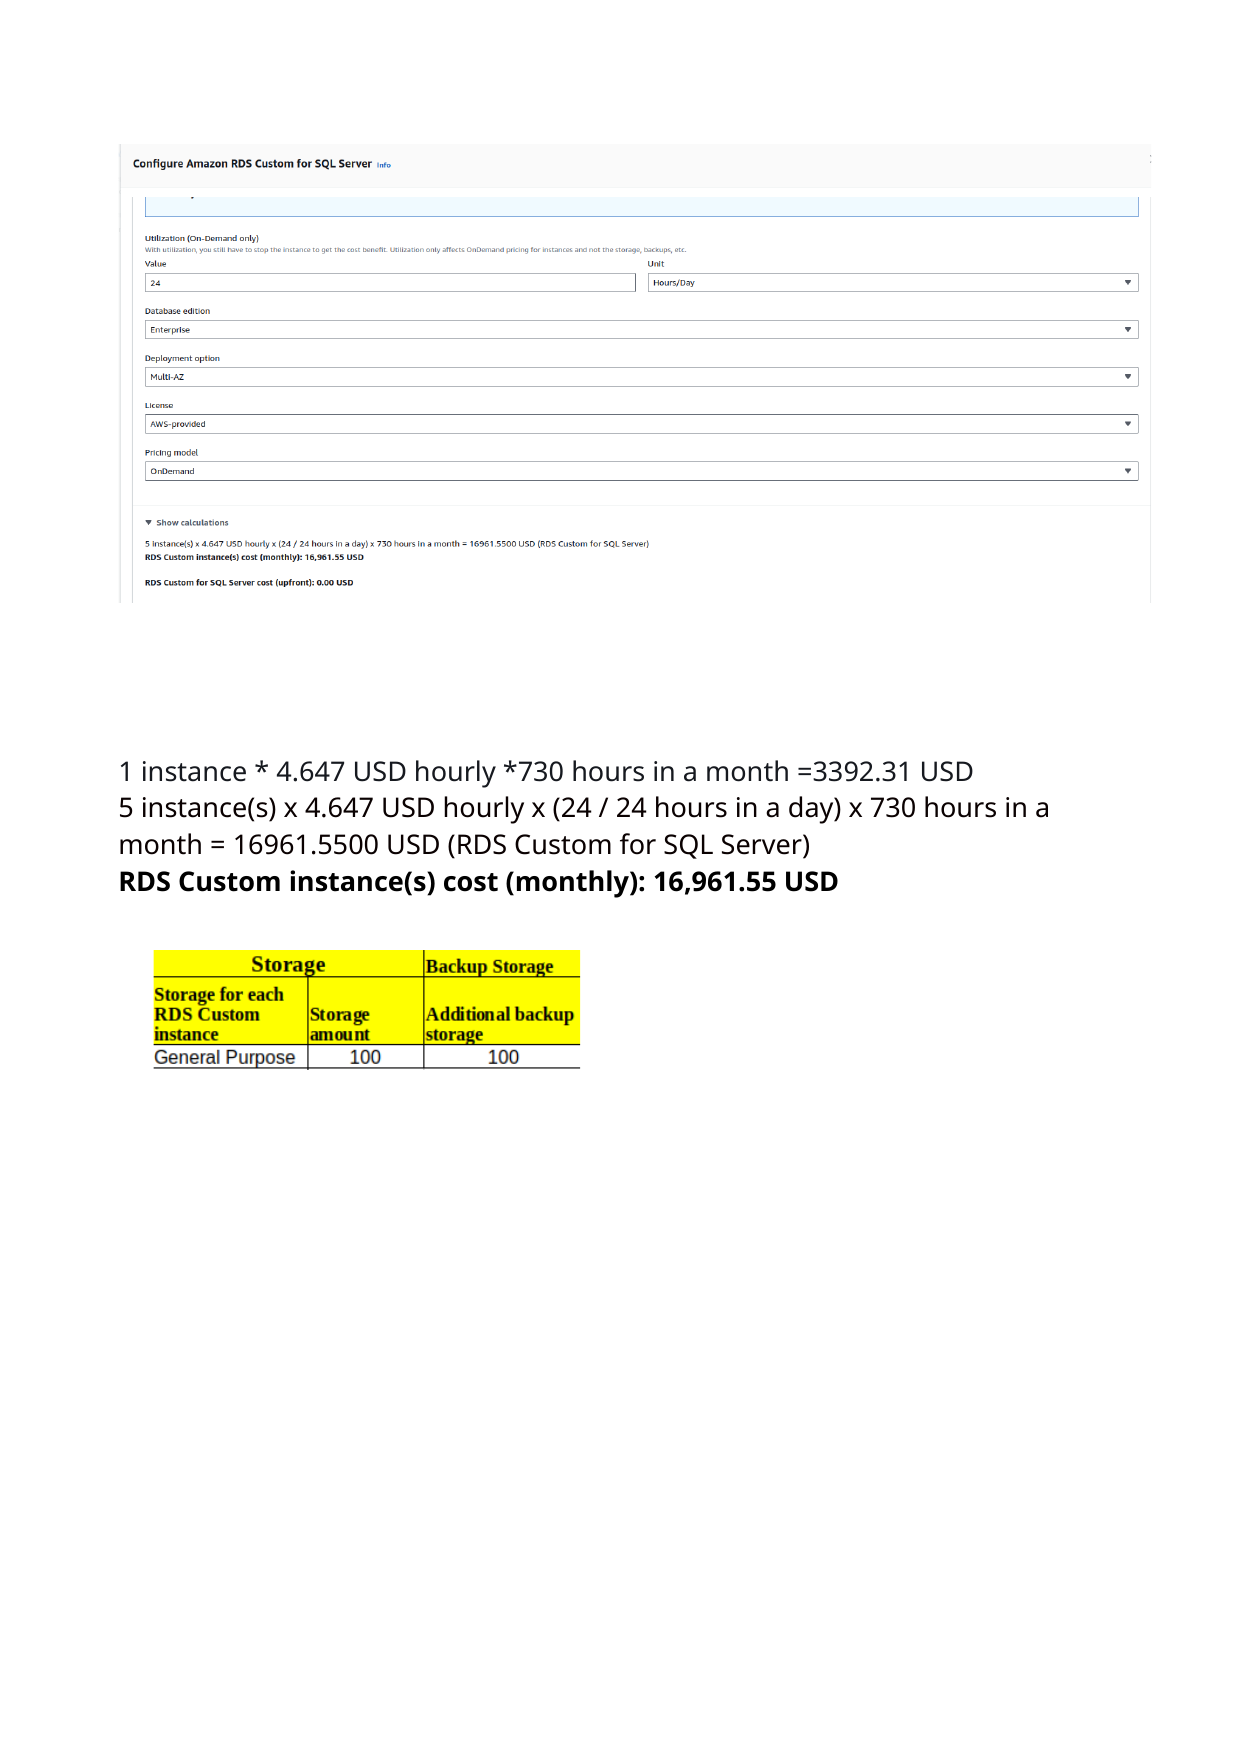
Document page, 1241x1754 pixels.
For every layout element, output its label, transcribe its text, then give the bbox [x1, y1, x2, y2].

text 5 instance(s) x 4.647 USD hourly x (24 / 24 hours in a day) x 730 hours in a month = 16961.5500 USD (RDS Custom for SQL Server) [118, 789, 1122, 863]
picture [554, 950, 581, 1007]
text 1 instance * 4.647 USD hourly *730 hours in a month =3392.31 USD [118, 603, 1122, 789]
text [118, 118, 1122, 144]
picture [118, 144, 1152, 603]
text RDS Custom instance(s) cost (monthly): 16,961.55 USD [118, 863, 1122, 899]
